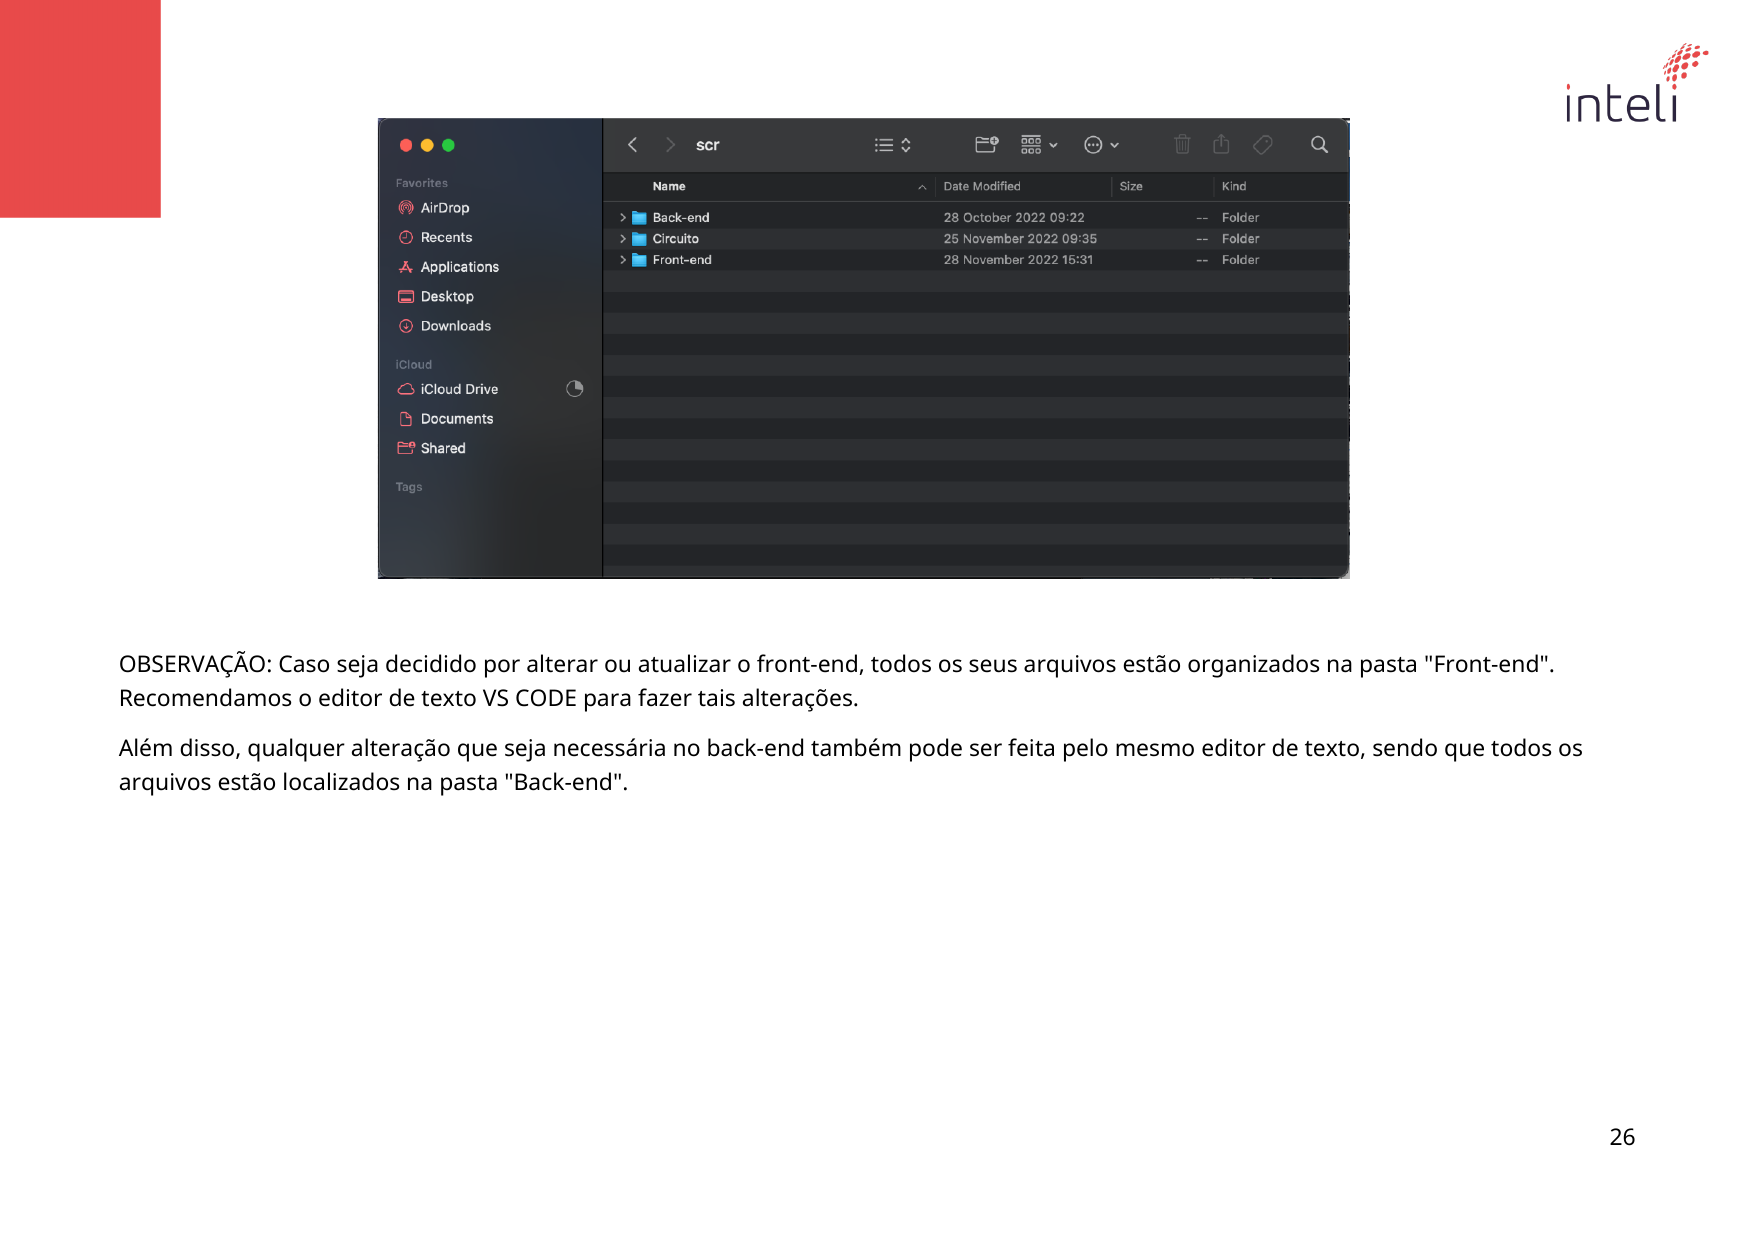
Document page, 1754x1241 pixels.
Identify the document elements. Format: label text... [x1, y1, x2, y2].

text OBSERVAÇÃO: Caso seja decidido por alterar ou atualizar o front-end, todos os seus arquivos estão organizados na pasta "Front-end". Recomendamos o editor de texto VS CODE para fazer tais alterações. [118, 648, 1636, 713]
text Além disso, qualquer alteração que seja necessária no back-end também pode ser feita pelo mesmo editor de texto, sendo que todos os arquivos estão localizados na pasta "Back-end". [118, 732, 1636, 797]
picture [0, 0, 161, 218]
picture [1566, 43, 1709, 122]
picture [377, 118, 1350, 579]
